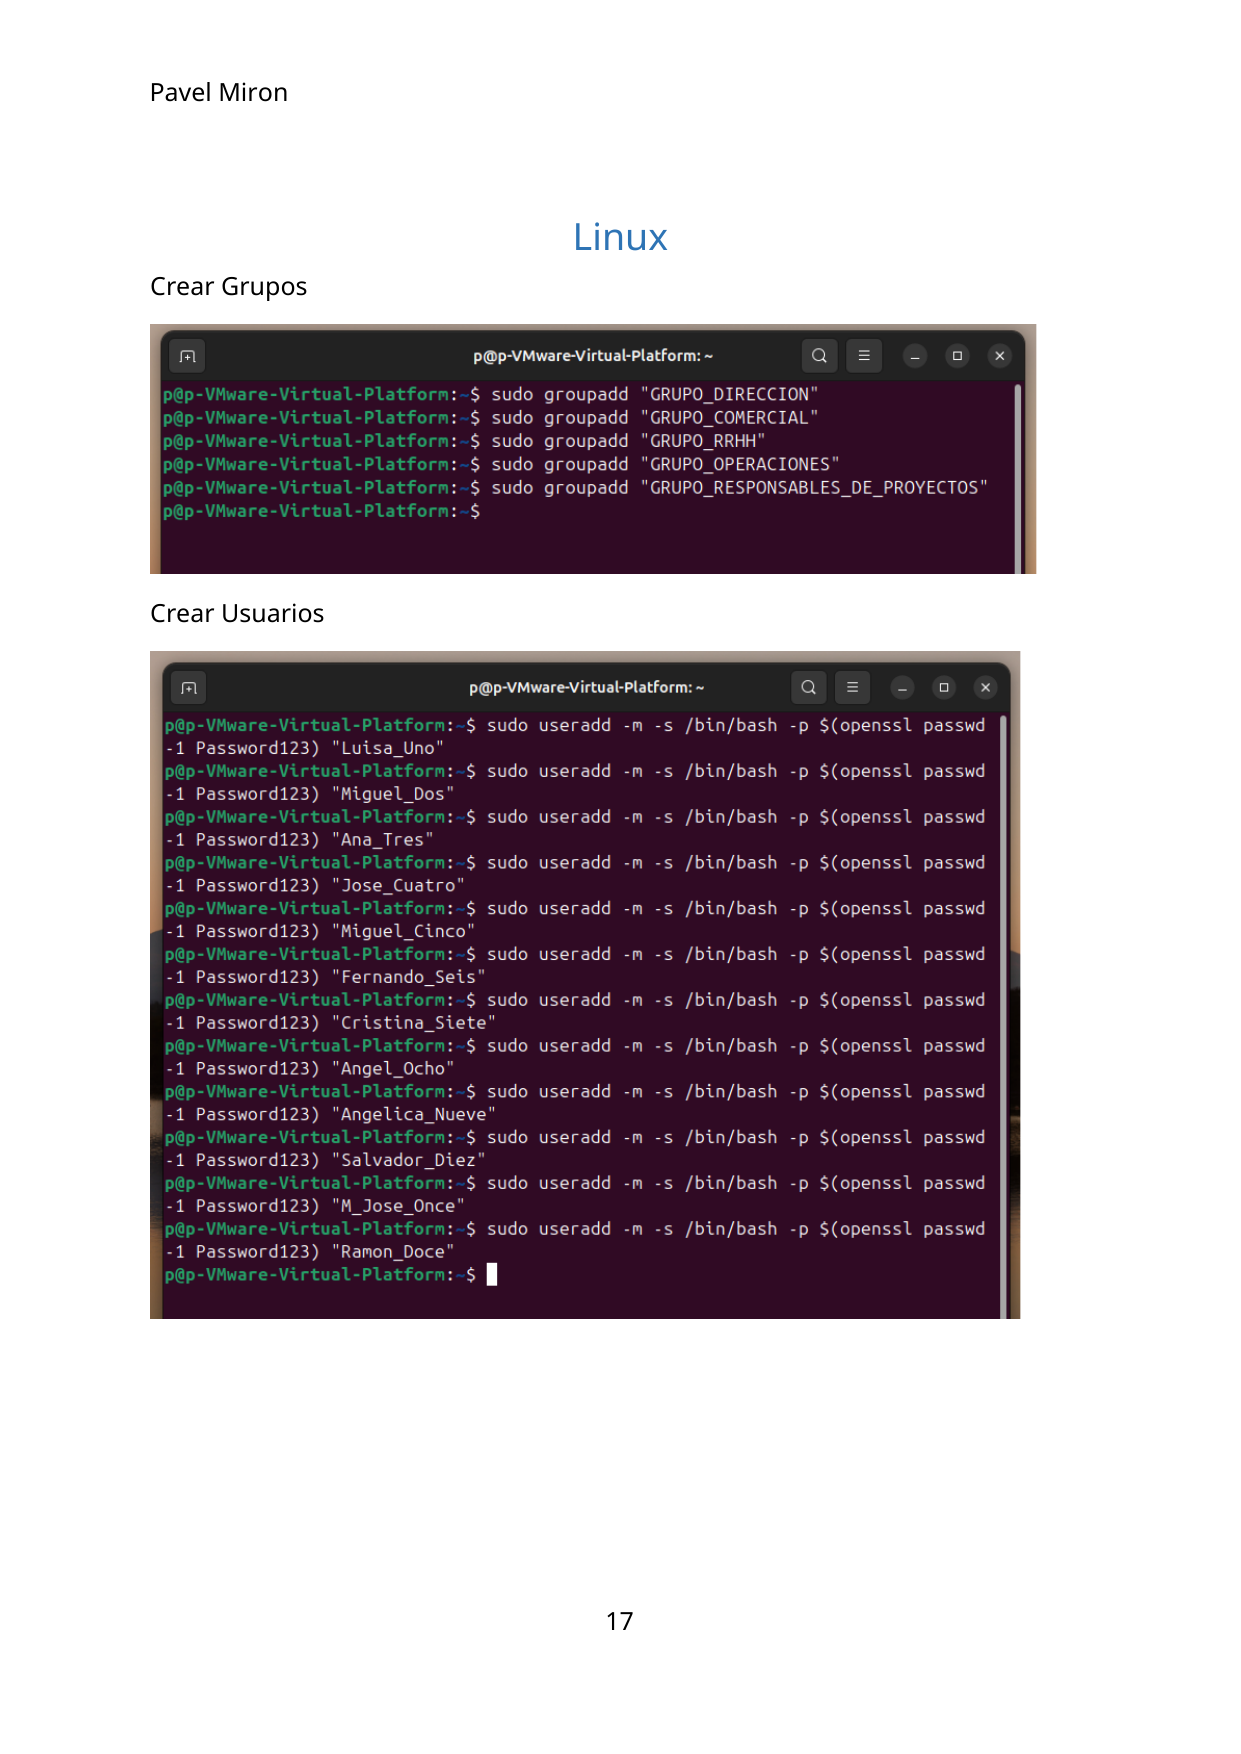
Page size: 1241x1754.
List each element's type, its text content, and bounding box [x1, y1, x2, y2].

subtitle Linux [150, 210, 1090, 261]
text Crear Grupos [150, 269, 1090, 303]
text Crear Usuarios [150, 595, 1090, 629]
